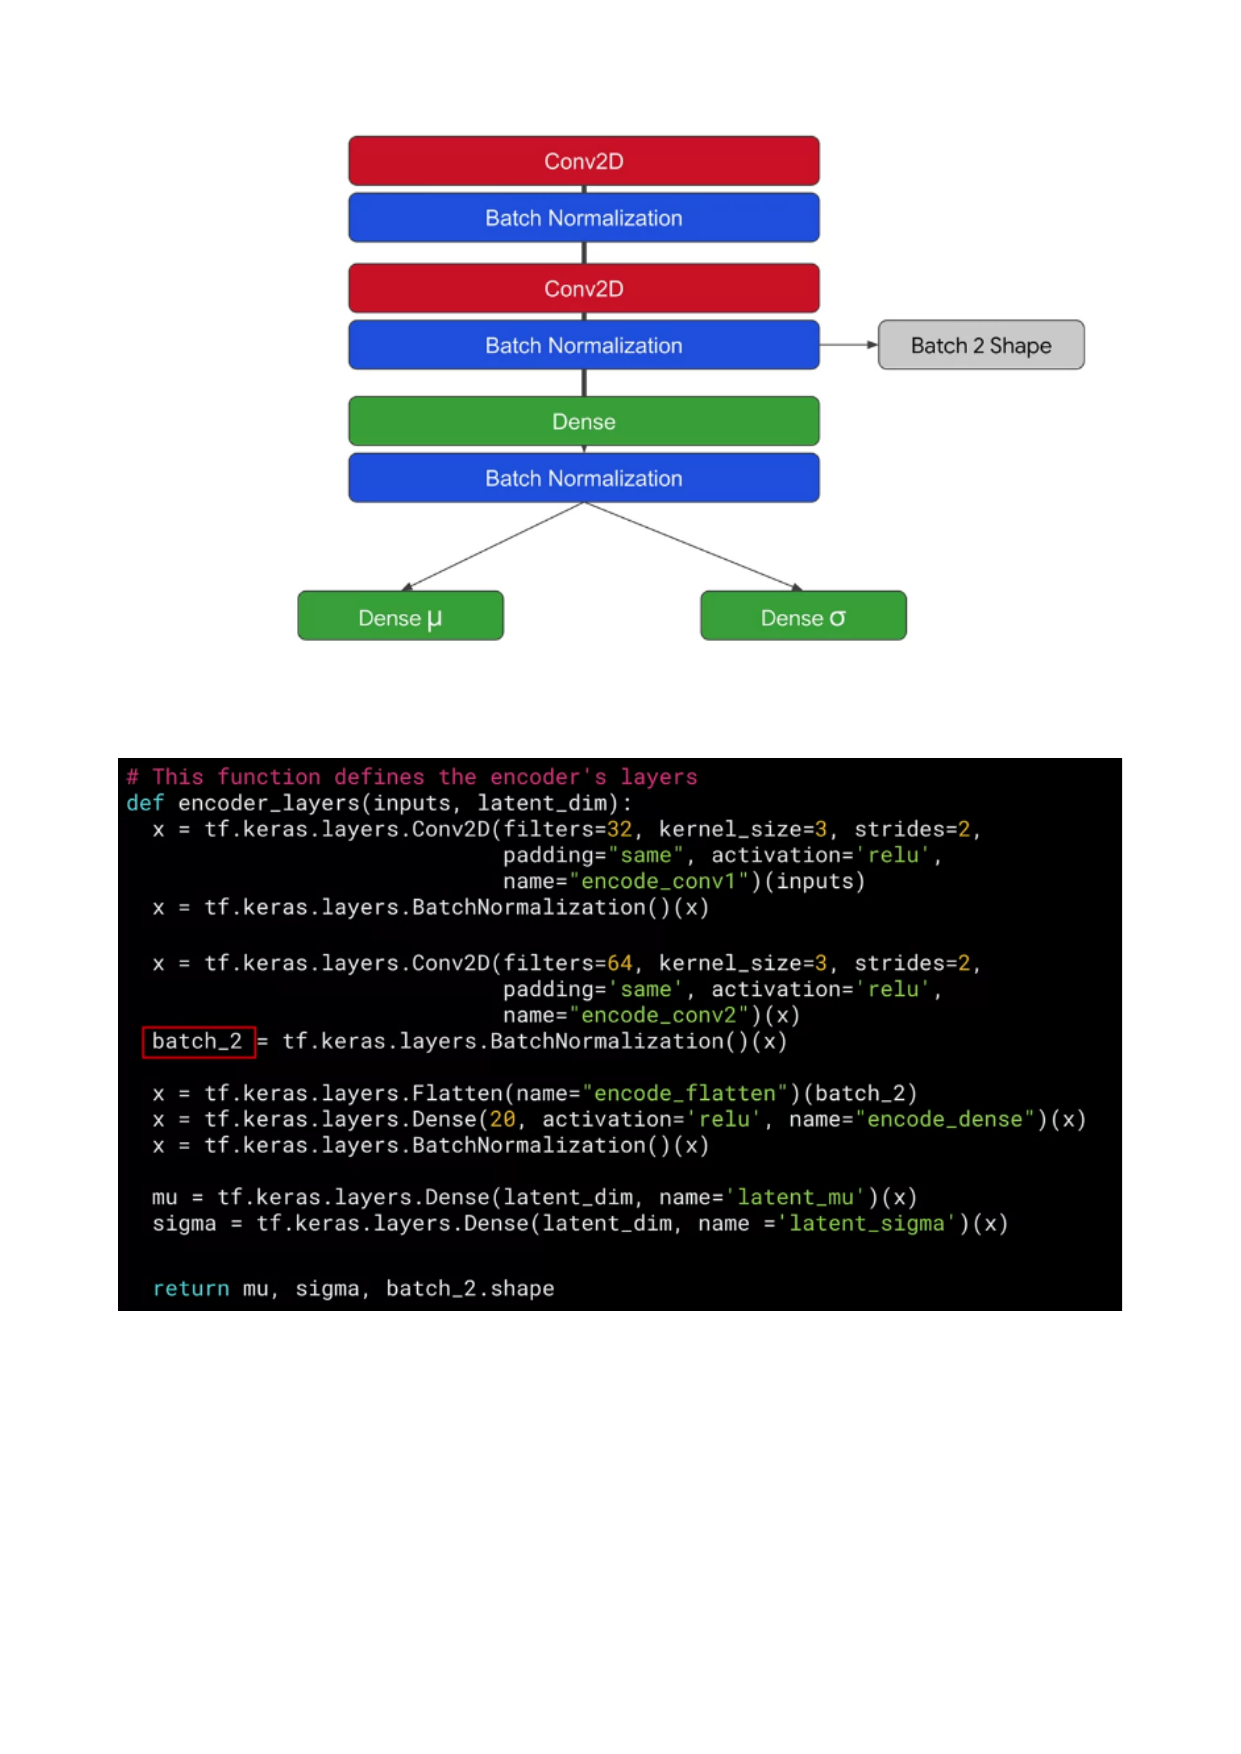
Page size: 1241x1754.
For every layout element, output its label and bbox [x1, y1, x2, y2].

picture [118, 118, 1123, 659]
picture [118, 758, 1123, 1311]
